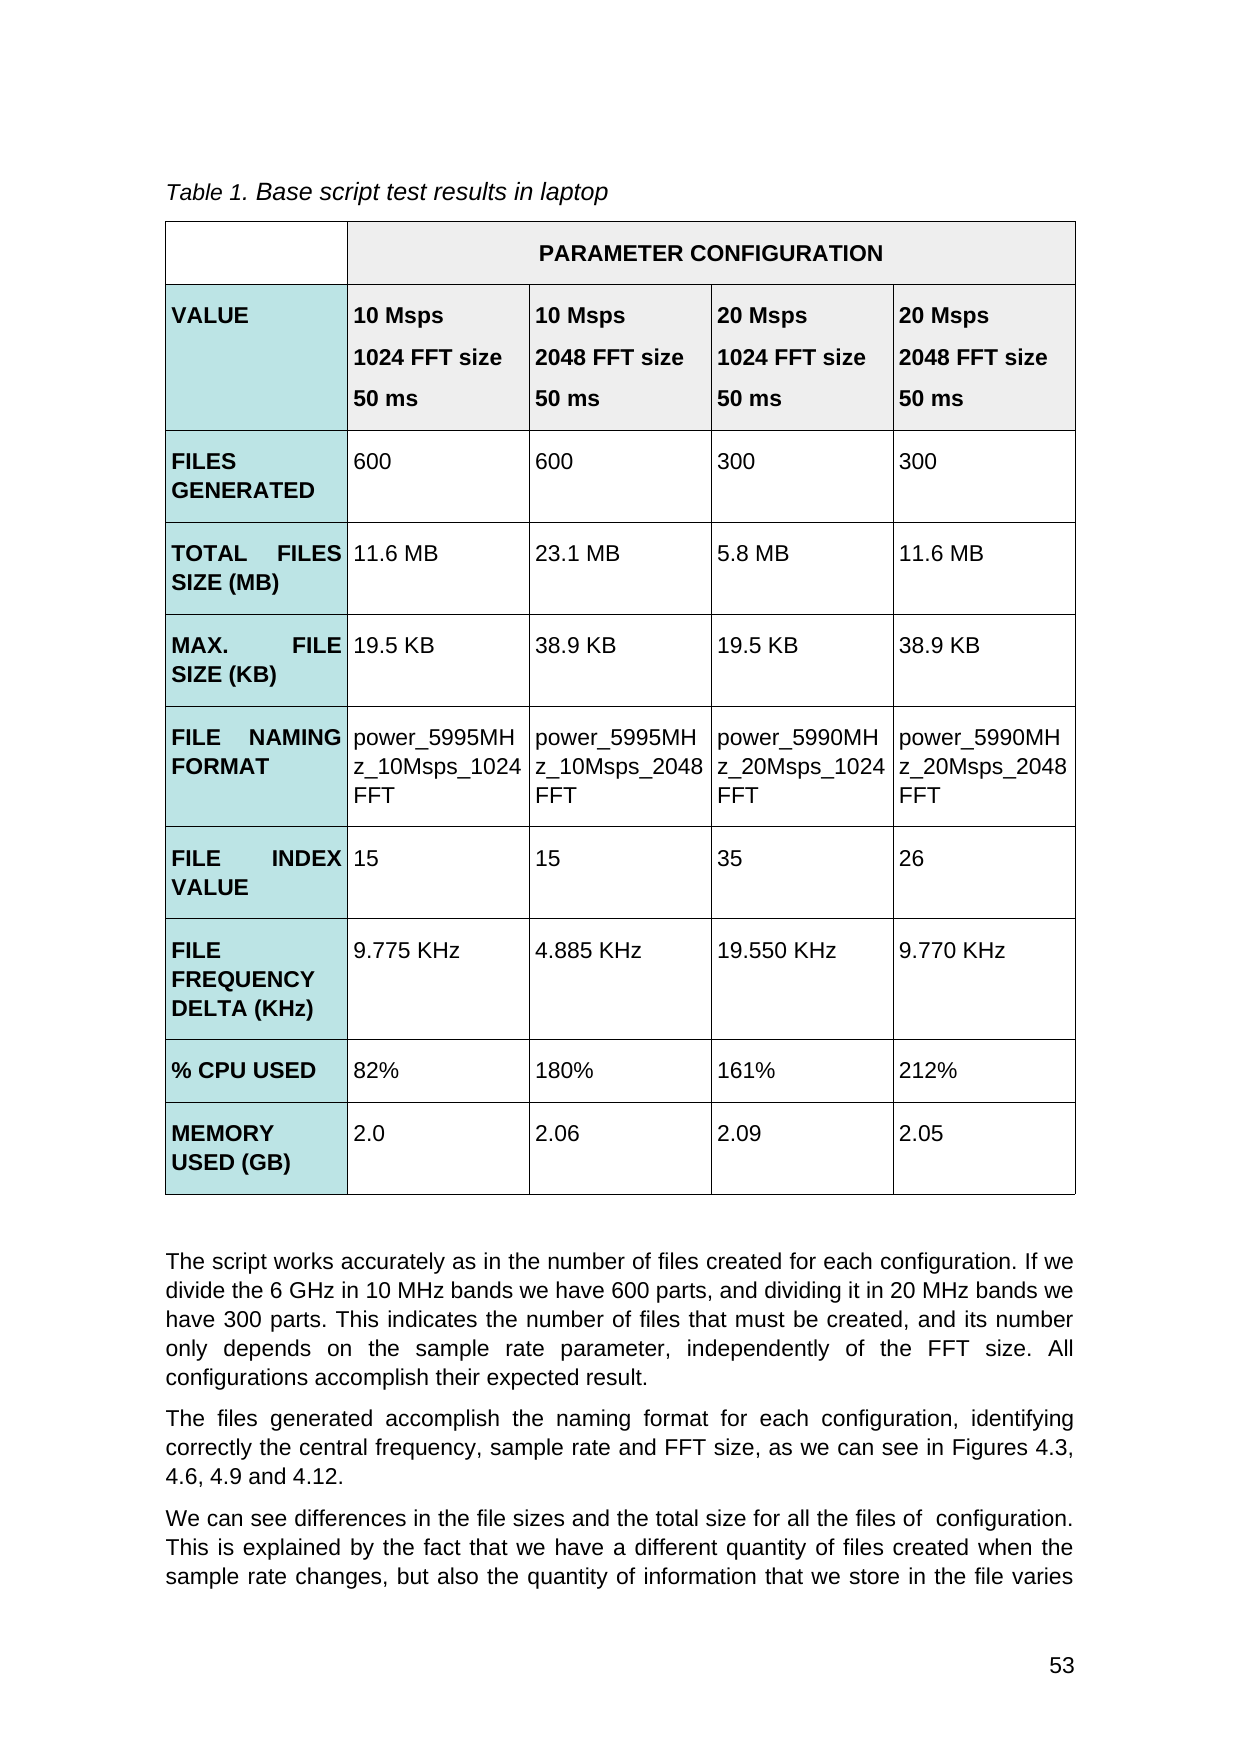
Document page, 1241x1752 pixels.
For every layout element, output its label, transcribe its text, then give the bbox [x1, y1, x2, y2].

table_cell FILES GENERATED [166, 431, 347, 522]
table_cell % CPU USED [166, 1040, 347, 1102]
table_cell FILE FREQUENCY DELTA (KHz) [166, 919, 347, 1039]
table_cell 2.06 [530, 1103, 711, 1194]
table_cell 15 [348, 827, 529, 918]
table_cell 300 [712, 431, 893, 522]
table_cell 600 [348, 431, 529, 522]
table_cell 600 [530, 431, 711, 522]
table_cell power_5995MHz_10Msps_2048FFT [530, 707, 711, 826]
table_cell 10 Msps 1024 FFT size 50 ms [348, 285, 529, 430]
table_cell 161% [712, 1040, 893, 1102]
table_cell power_5990MHz_20Msps_2048FFT [894, 707, 1075, 826]
table_cell 300 [894, 431, 1075, 522]
table_cell 35 [712, 827, 893, 918]
text We can see differences in the file sizes and the total size for all the files of configuration. This is explained by the fact that we have a different quantity of files created when the sample rate changes, but also the quantity of information that we store in the file varies [165, 1505, 1075, 1589]
table_cell 2.0 [348, 1103, 529, 1194]
table_cell power_5995MHz_10Msps_1024FFT [348, 707, 529, 826]
table_cell 26 [894, 827, 1075, 918]
table_cell 20 Msps 2048 FFT size 50 ms [894, 285, 1075, 430]
table_cell 180% [530, 1040, 711, 1102]
table_cell 10 Msps 2048 FFT size 50 ms [530, 285, 711, 430]
table_cell 38.9 KB [894, 615, 1075, 706]
table_cell 212% [894, 1040, 1075, 1102]
table_cell 11.6 MB [348, 523, 529, 614]
table_cell 82% [348, 1040, 529, 1102]
table_cell 2.09 [712, 1103, 893, 1194]
table_cell 19.5 KB [348, 615, 529, 706]
table_cell MEMORY USED (GB) [166, 1103, 347, 1194]
table_cell 2.05 [894, 1103, 1075, 1194]
table_cell 19.550 KHz [712, 919, 893, 1039]
table_cell 15 [530, 827, 711, 918]
table_cell power_5990MHz_20Msps_1024FFT [712, 707, 893, 826]
table_cell 19.5 KB [712, 615, 893, 706]
table_cell 11.6 MB [894, 523, 1075, 614]
table_cell 38.9 KB [530, 615, 711, 706]
table_cell 9.775 KHz [348, 919, 529, 1039]
text The script works accurately as in the number of files created for each configuration. If we divide the 6 GHz in 10 MHz bands we have 600 parts, and dividing it in 20 MHz bands we have 300 parts. This indicates the number of files that must be created, and its number only depends on the sample rate parameter, independently of the FFT size. All configurations accomplish their expected result. [165, 1248, 1075, 1390]
table_header PARAMETER CONFIGURATION [348, 222, 1075, 284]
table_cell VALUE [166, 285, 347, 430]
table_cell FILE INDEX VALUE [166, 827, 347, 918]
text The files generated accomplish the naming format for each configuration, identifying correctly the central frequency, sample rate and FFT size, as we can see in Figures 4.3, 4.6, 4.9 and 4.12. [165, 1405, 1075, 1489]
table_header [166, 222, 347, 284]
table_cell MAX. FILE SIZE (KB) [166, 615, 347, 706]
table_cell 9.770 KHz [894, 919, 1075, 1039]
table_cell TOTAL FILES SIZE (MB) [166, 523, 347, 614]
table_cell 20 Msps 1024 FFT size 50 ms [712, 285, 893, 430]
table_cell FILE NAMING FORMAT [166, 707, 347, 826]
table_cell 5.8 MB [712, 523, 893, 614]
table_cell 4.885 KHz [530, 919, 711, 1039]
table_cell 23.1 MB [530, 523, 711, 614]
text Table 1. Base script test results in laptop [165, 177, 1075, 206]
